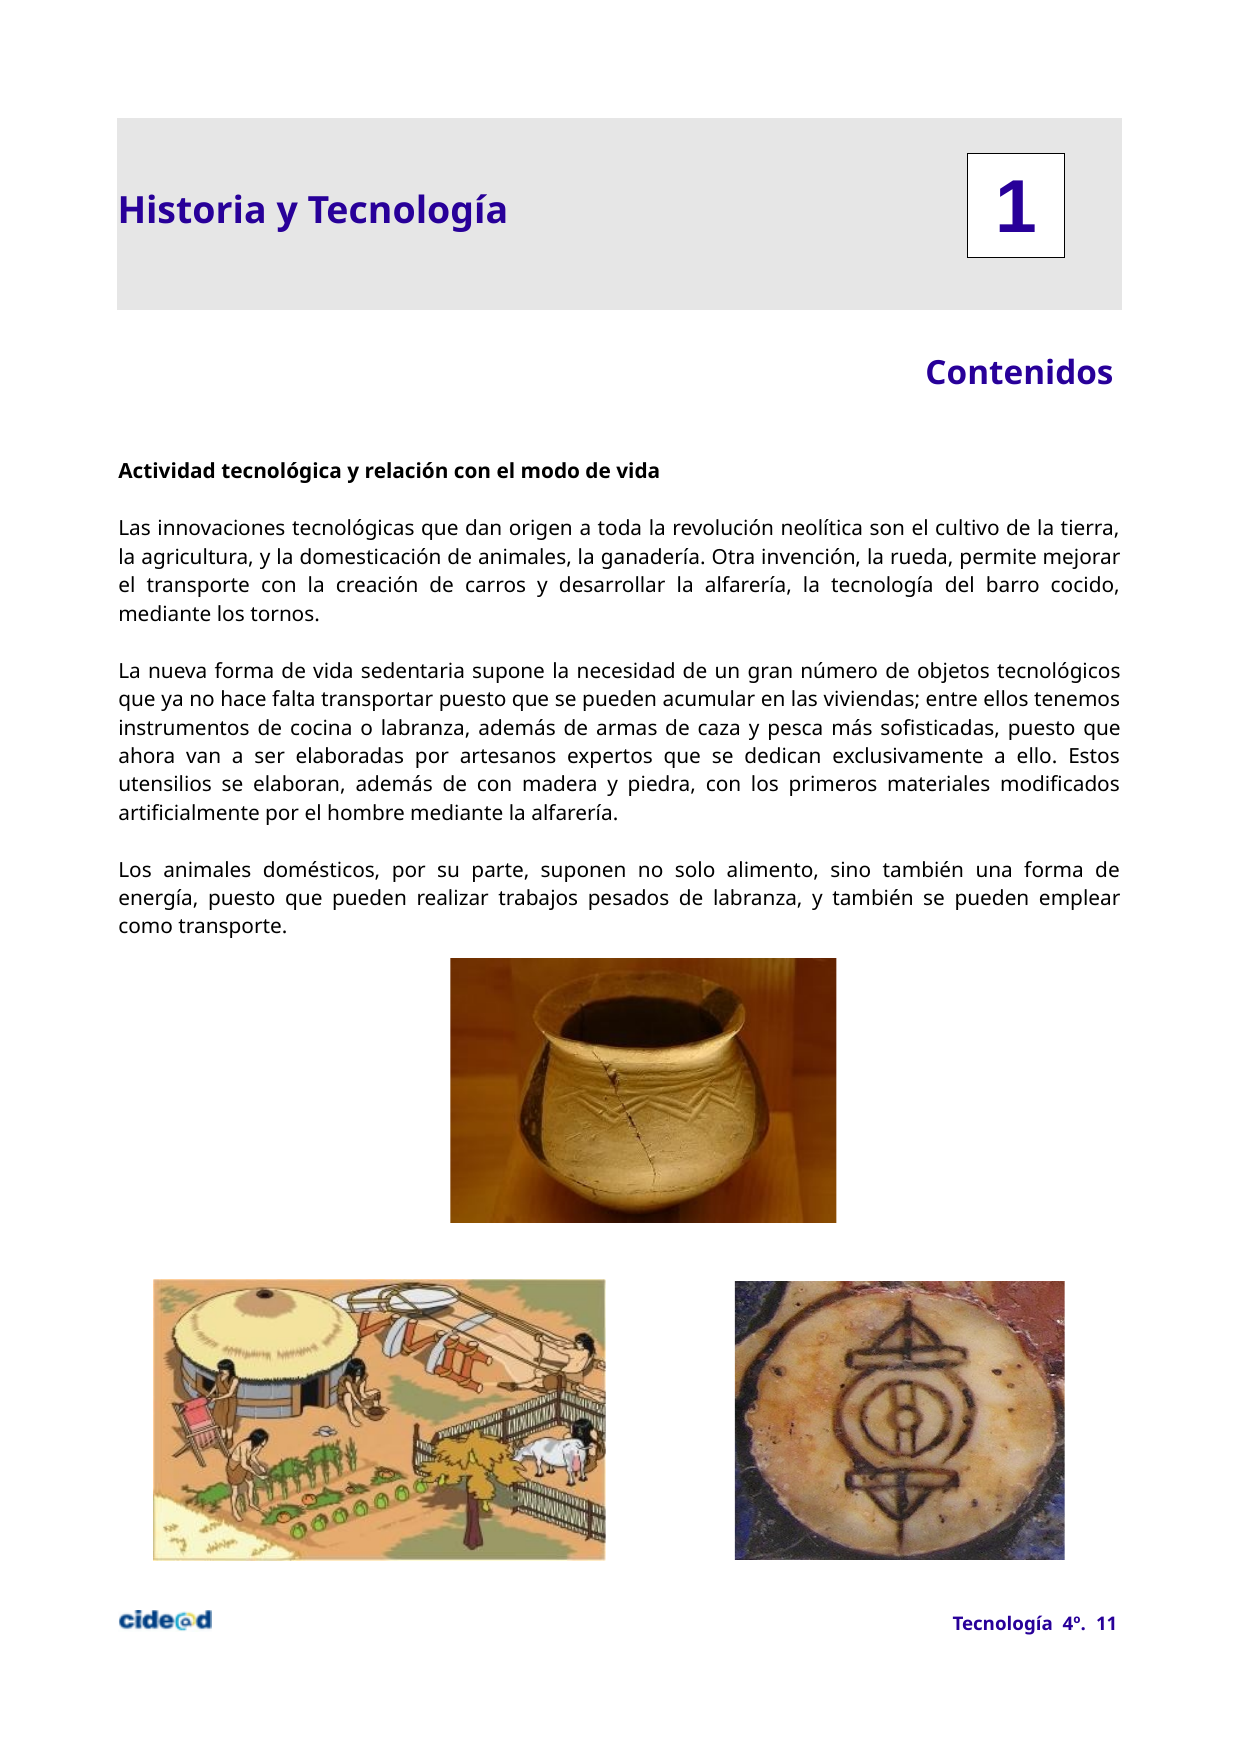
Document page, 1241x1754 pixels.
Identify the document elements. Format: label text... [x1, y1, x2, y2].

picture [450, 958, 837, 1223]
text Actividad tecnológica y relación con el modo de vida [118, 457, 1122, 485]
text Contenidos [118, 349, 1122, 394]
text Las innovaciones tecnológicas que dan origen a toda la revolución neolítica son el cultivo de la tierra, la agricultura, y la domesticación de animales, la ganadería. Otra invención, la rueda, permite mejorar el transporte con la creación de carros y desarrollar la alfarería, la tecnología del barro cocido, mediante los tornos. [118, 513, 1122, 627]
text Los animales domésticos, por su parte, suponen no solo alimento, sino también una forma de energía, puesto que pueden realizar trabajos pesados de labranza, y también se pueden emplear como transporte. [118, 855, 1122, 940]
table_header Historia y Tecnología [117, 118, 1122, 310]
picture [153, 1279, 606, 1561]
picture [118, 1610, 212, 1632]
picture [734, 1281, 1065, 1560]
text La nueva forma de vida sedentaria supone la necesidad de un gran número de objetos tecnológicos que ya no hace falta transportar puesto que se pueden acumular en las viviendas; entre ellos tenemos instrumentos de cocina o labranza, además de armas de caza y pesca más sofisticadas, puesto que ahora van a ser elaboradas por artesanos expertos que se dedican exclusivamente a ello. Estos utensilios se elaboran, además de con madera y piedra, con los primeros materiales modificados artificialmente por el hombre mediante la alfarería. [118, 656, 1122, 826]
